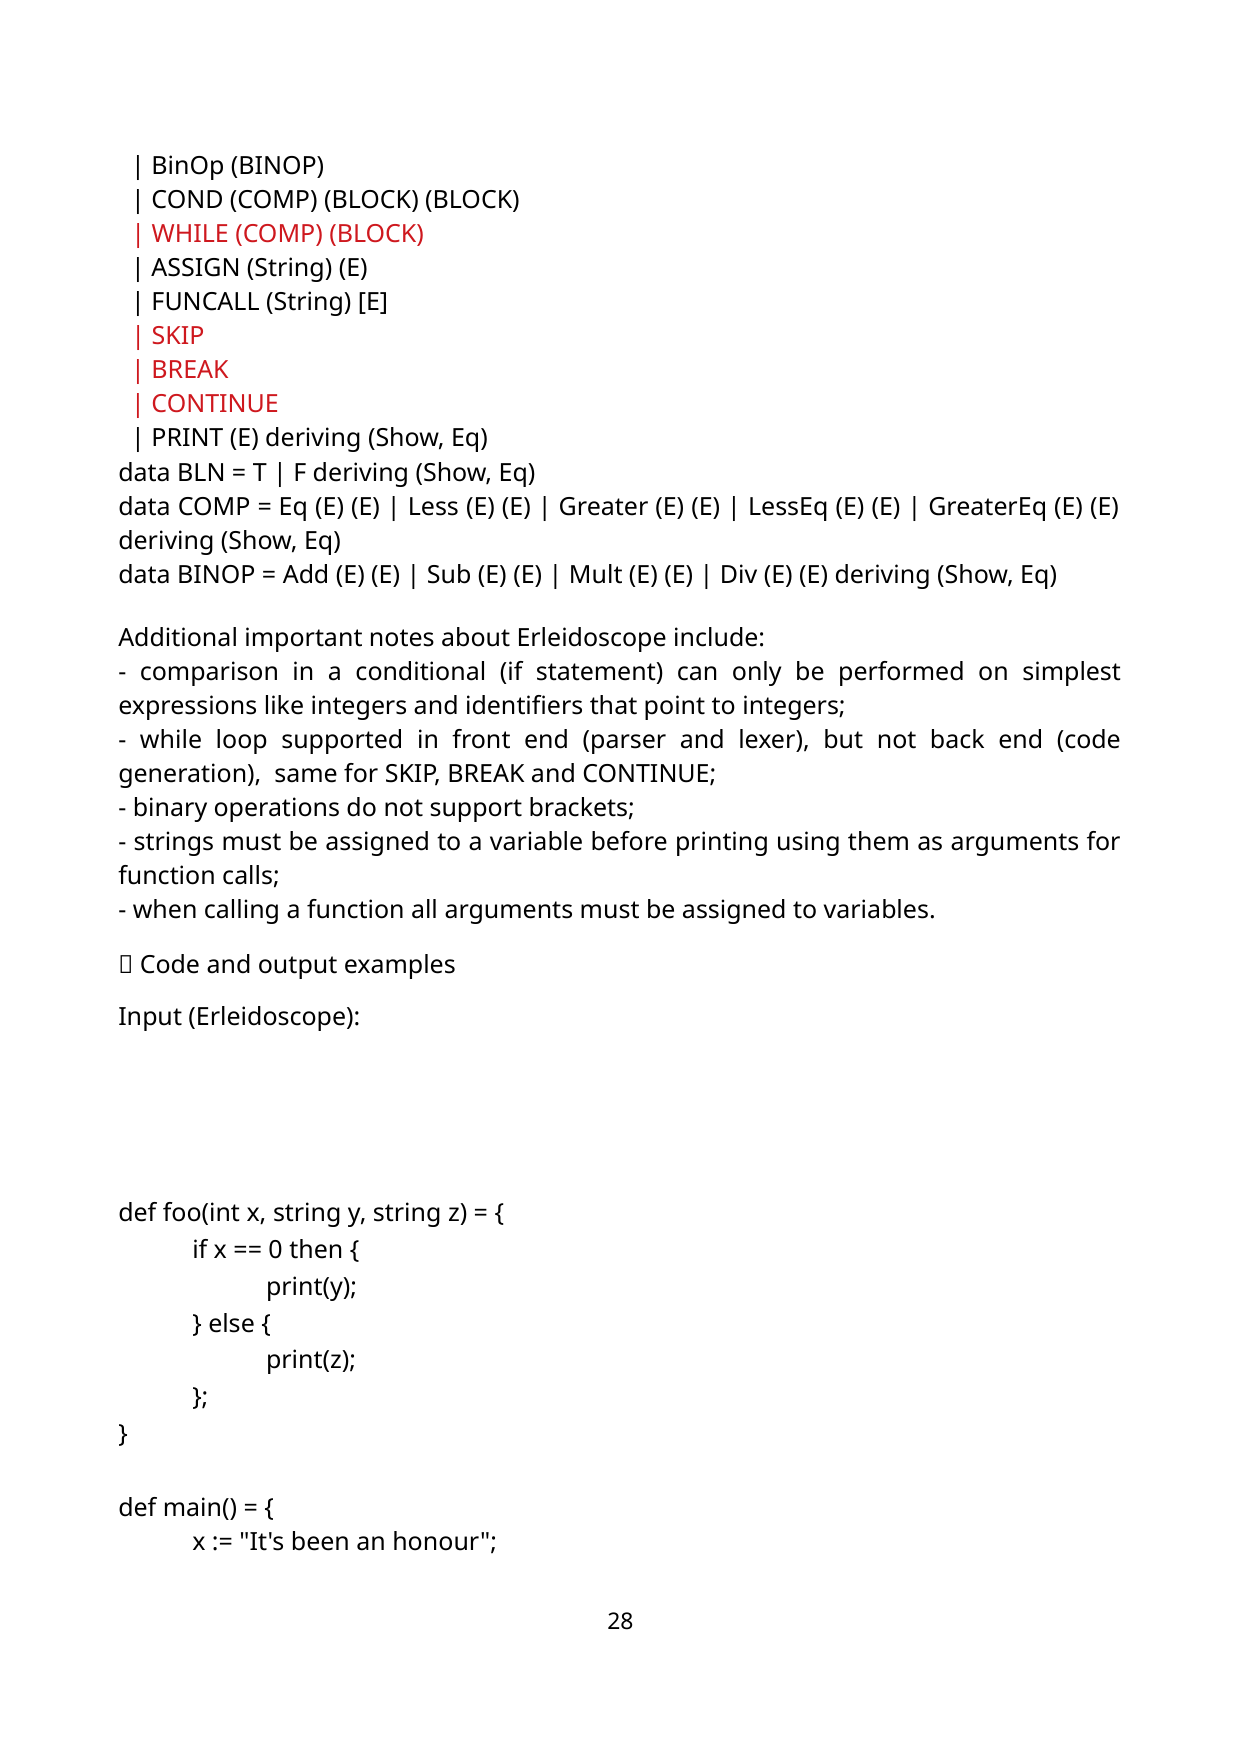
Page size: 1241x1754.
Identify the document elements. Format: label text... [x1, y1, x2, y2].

text - binary operations do not support brackets; [118, 789, 1122, 823]
text | COND (COMP) (BLOCK) (BLOCK) [118, 182, 1122, 216]
text print(z); [118, 1342, 1122, 1376]
text | WHILE (COMP) (BLOCK) [118, 216, 1122, 250]
text | CONTINUE [118, 386, 1122, 420]
text | BREAK [118, 352, 1122, 386]
text }; [118, 1379, 1122, 1413]
text } [118, 1416, 1122, 1450]
text | FUNCALL (String) [E] [118, 284, 1122, 318]
text - when calling a function all arguments must be assigned to variables. [118, 892, 1122, 926]
text x := "It's been an honour"; [118, 1523, 1122, 1557]
text def main() = { [118, 1489, 1122, 1523]
subtitle  Code and output examples [118, 947, 1122, 981]
text - comparison in a conditional (if statement) can only be performed on simplest expressions like integers and identifiers that point to integers; [118, 653, 1122, 721]
text if x == 0 then { [118, 1232, 1122, 1266]
text data BINOP = Add (E) (E) | Sub (E) (E) | Mult (E) (E) | Div (E) (E) deriving (Show, Eq) [118, 556, 1122, 590]
text | BinOp (BINOP) [118, 148, 1122, 182]
text data BLN = T | F deriving (Show, Eq) [118, 454, 1122, 488]
text Input (Erleidoscope): [118, 998, 1122, 1032]
text data COMP = Eq (E) (E) | Less (E) (E) | Greater (E) (E) | LessEq (E) (E) | GreaterEq (E) (E) deriving (Show, Eq) [118, 488, 1122, 556]
text - while loop supported in front end (parser and lexer), but not back end (code generation), same for SKIP, BREAK and CONTINUE; [118, 721, 1122, 789]
text | PRINT (E) deriving (Show, Eq) [118, 420, 1122, 454]
text | SKIP [118, 318, 1122, 352]
text def foo(int x, string y, string z) = { [118, 1195, 1122, 1229]
text Additional important notes about Erleidoscope include: [118, 619, 1122, 653]
text } else { [118, 1305, 1122, 1339]
text | ASSIGN (String) (E) [118, 250, 1122, 284]
text print(y); [118, 1269, 1122, 1303]
text - strings must be assigned to a variable before printing using them as arguments for function calls; [118, 823, 1122, 892]
